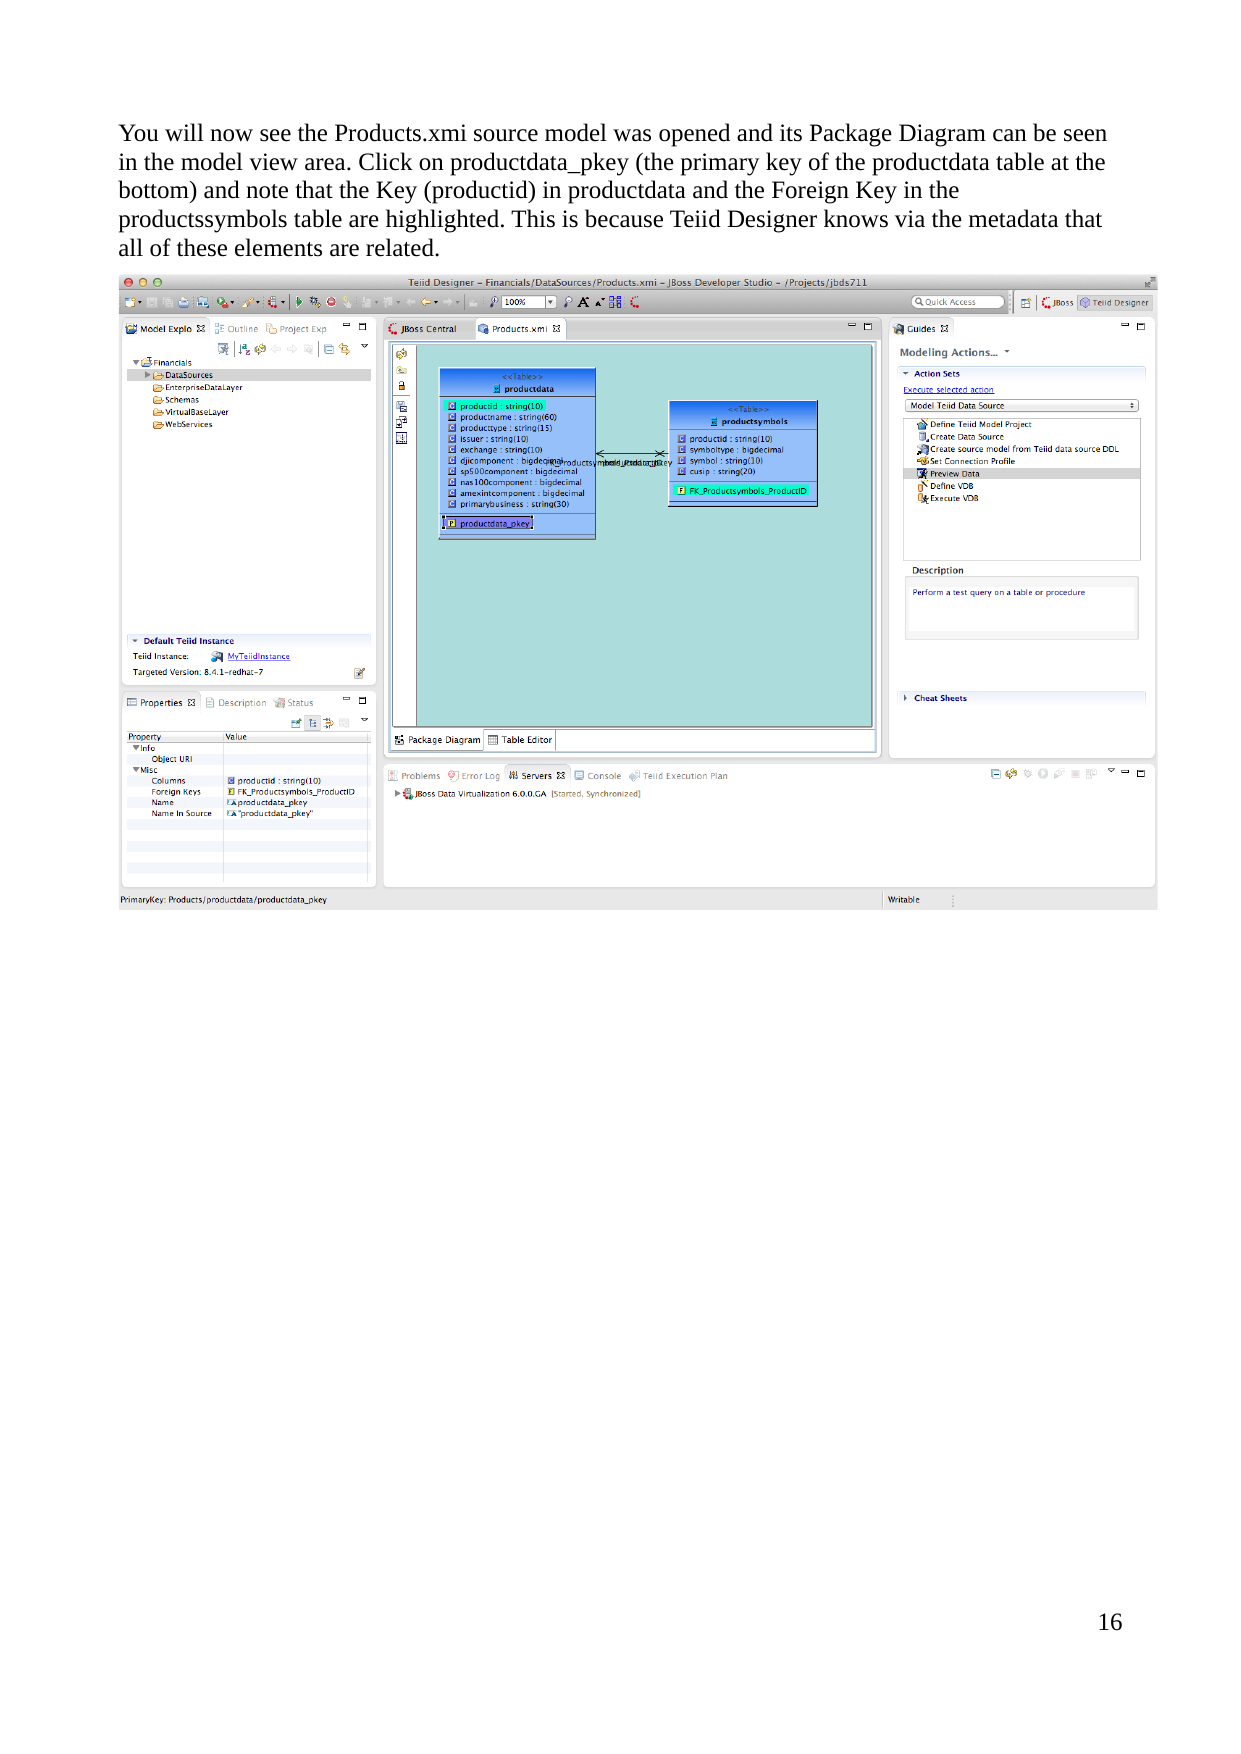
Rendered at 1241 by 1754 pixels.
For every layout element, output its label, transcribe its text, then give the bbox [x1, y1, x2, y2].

text You will now see the Products.xmi source model was opened and its Package Diagram can be seen in the model view area. Click on productdata_pkey (the primary key of the productdata table at the bottom) and note that the Key (productid) in productdata and the Foreign Key in the productssymbols table are highlighted. This is because Teiid Designer knows via the metadata that all of these elements are related. [118, 118, 1122, 262]
picture [118, 274, 1158, 910]
